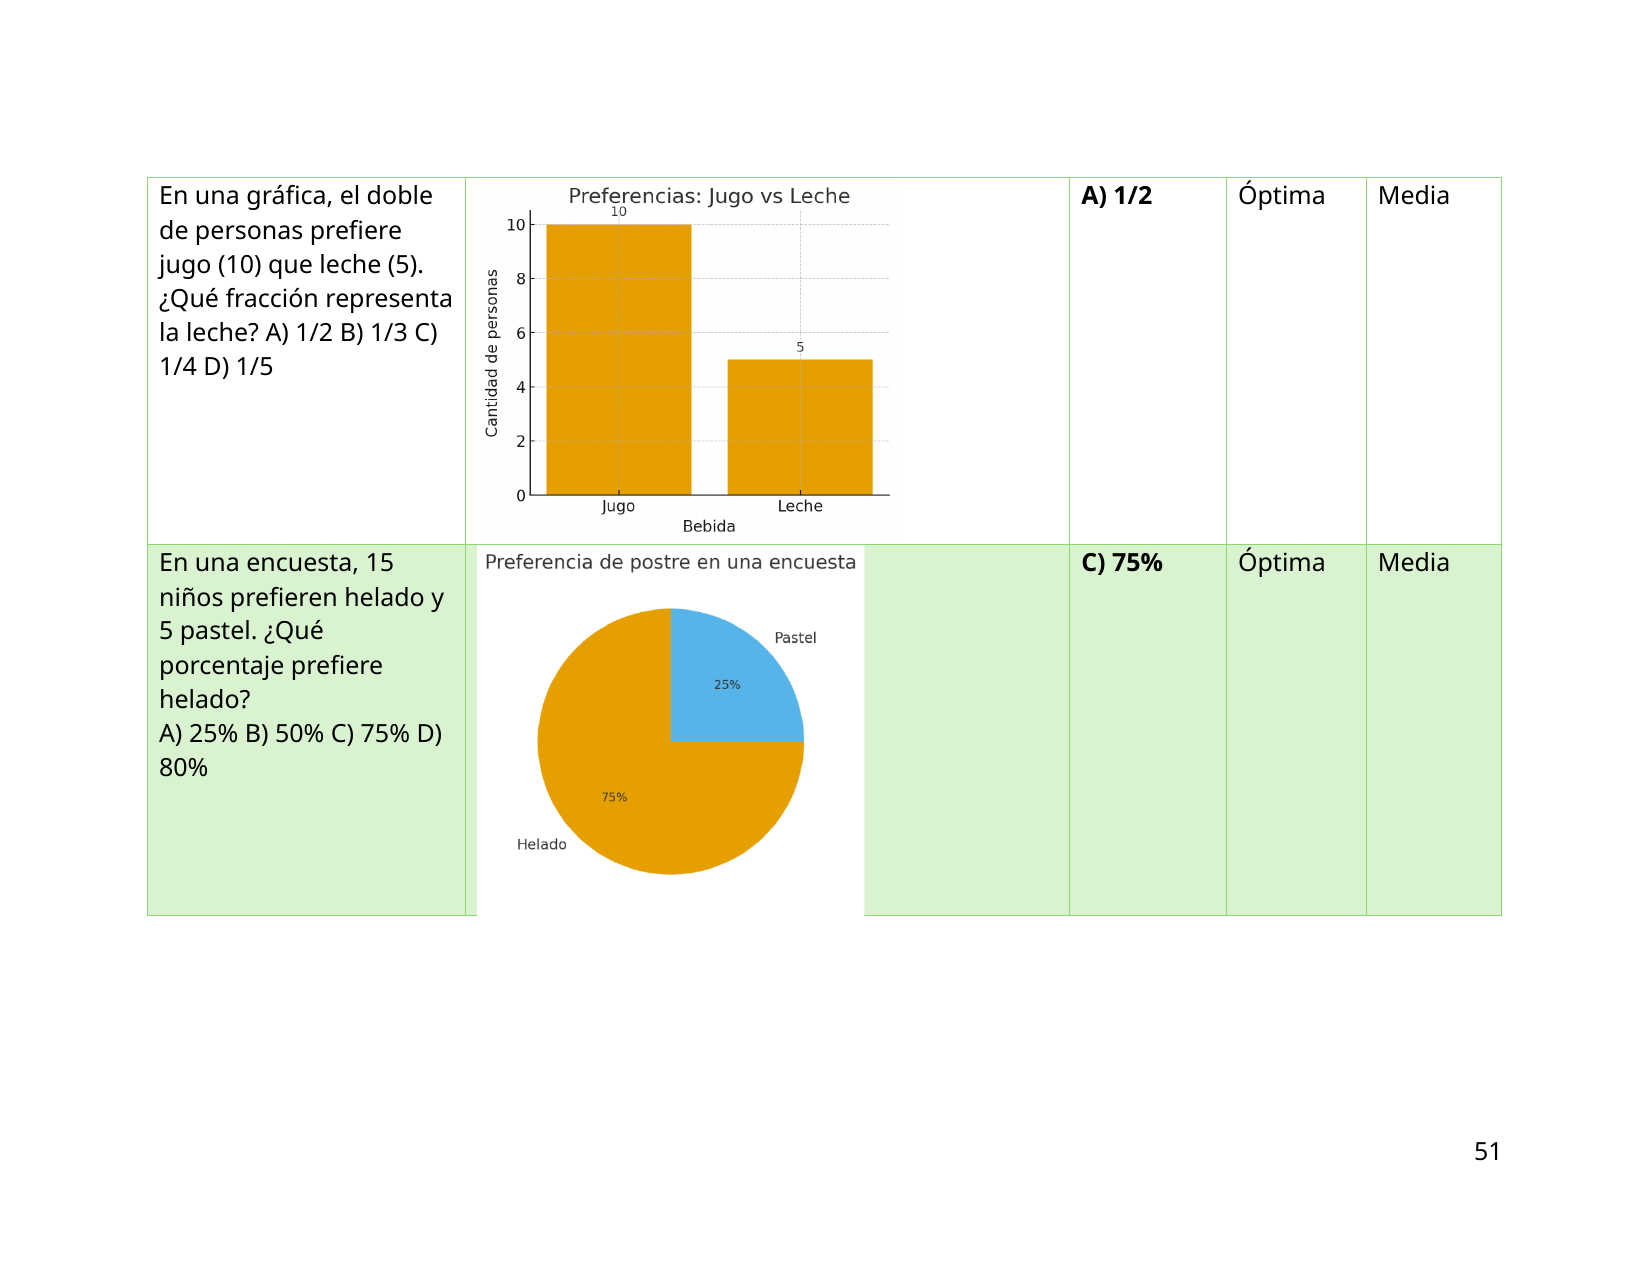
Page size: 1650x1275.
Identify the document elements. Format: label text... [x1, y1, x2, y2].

table_cell Media [1367, 178, 1501, 544]
table_cell En una encuesta, 15 niños prefieren helado y 5 pastel. ¿Qué porcentaje prefiere helado? A) 25% B) 50% C) 75% D) 80% [148, 545, 465, 915]
table_cell En una gráfica, el doble de personas prefiere jugo (10) que leche (5). ¿Qué fracción representa la leche? A) 1/2 B) 1/3 C) 1/4 D) 1/5 [148, 178, 465, 544]
table_cell [865, 545, 1069, 915]
table_cell Óptima [1227, 545, 1366, 915]
picture [477, 545, 865, 916]
table_cell Óptima [1227, 178, 1366, 544]
picture [477, 178, 898, 544]
table_cell [898, 178, 1069, 544]
table_cell [466, 545, 477, 915]
table_cell C) 75% [1070, 545, 1226, 915]
table_cell [466, 178, 477, 544]
table_cell A) 1/2 [1070, 178, 1226, 544]
table_cell Media [1367, 545, 1501, 915]
